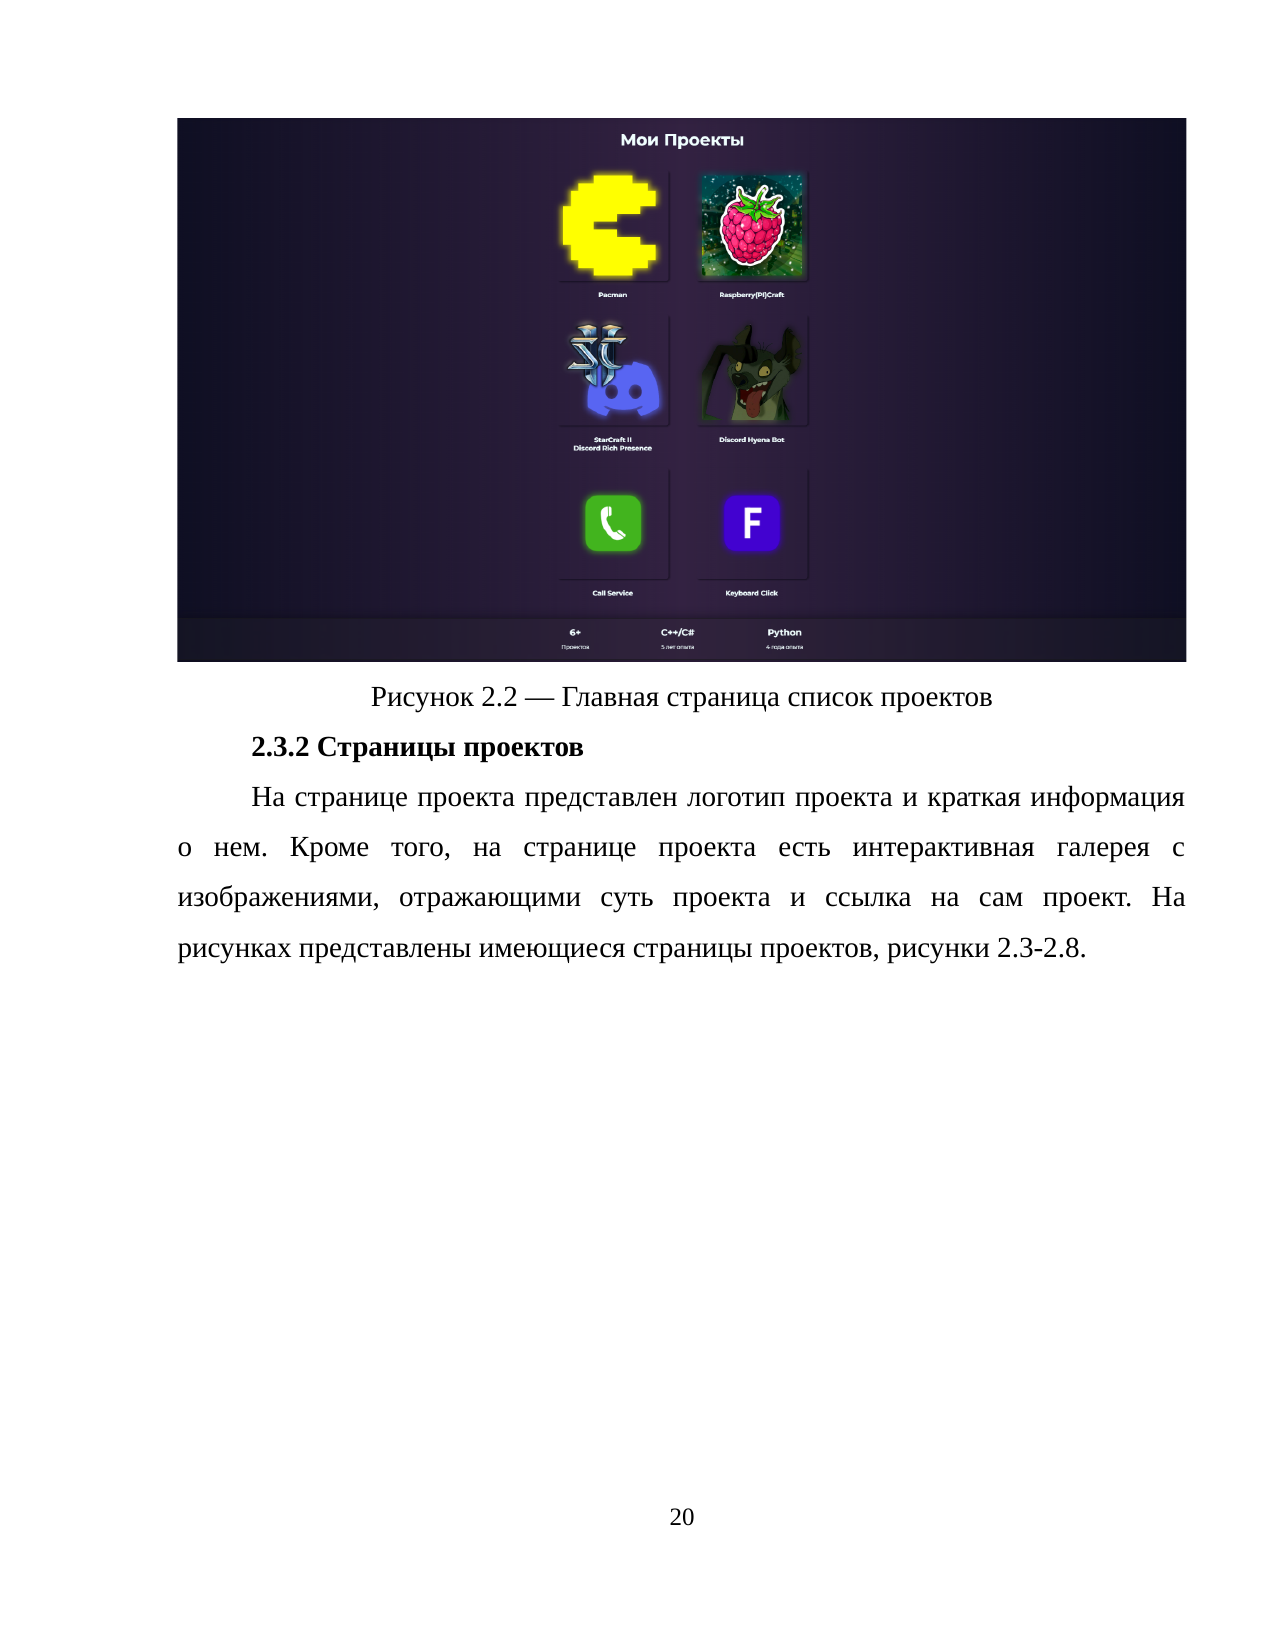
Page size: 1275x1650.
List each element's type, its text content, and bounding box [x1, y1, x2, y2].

text Рисунок 2.2 — Главная страница список проектов [177, 679, 1186, 712]
picture [177, 118, 1187, 662]
title 2.3.2 Страницы проектов [177, 729, 1186, 762]
text На странице проекта представлен логотип проекта и краткая информация о нем. Кроме того, на странице проекта есть интерактивная галерея с изображениями, отражающими суть проекта и ссылка на сам проект. На рисунках представлены имеющиеся страницы проектов, рисунки 2.3-2.8. [177, 779, 1186, 963]
